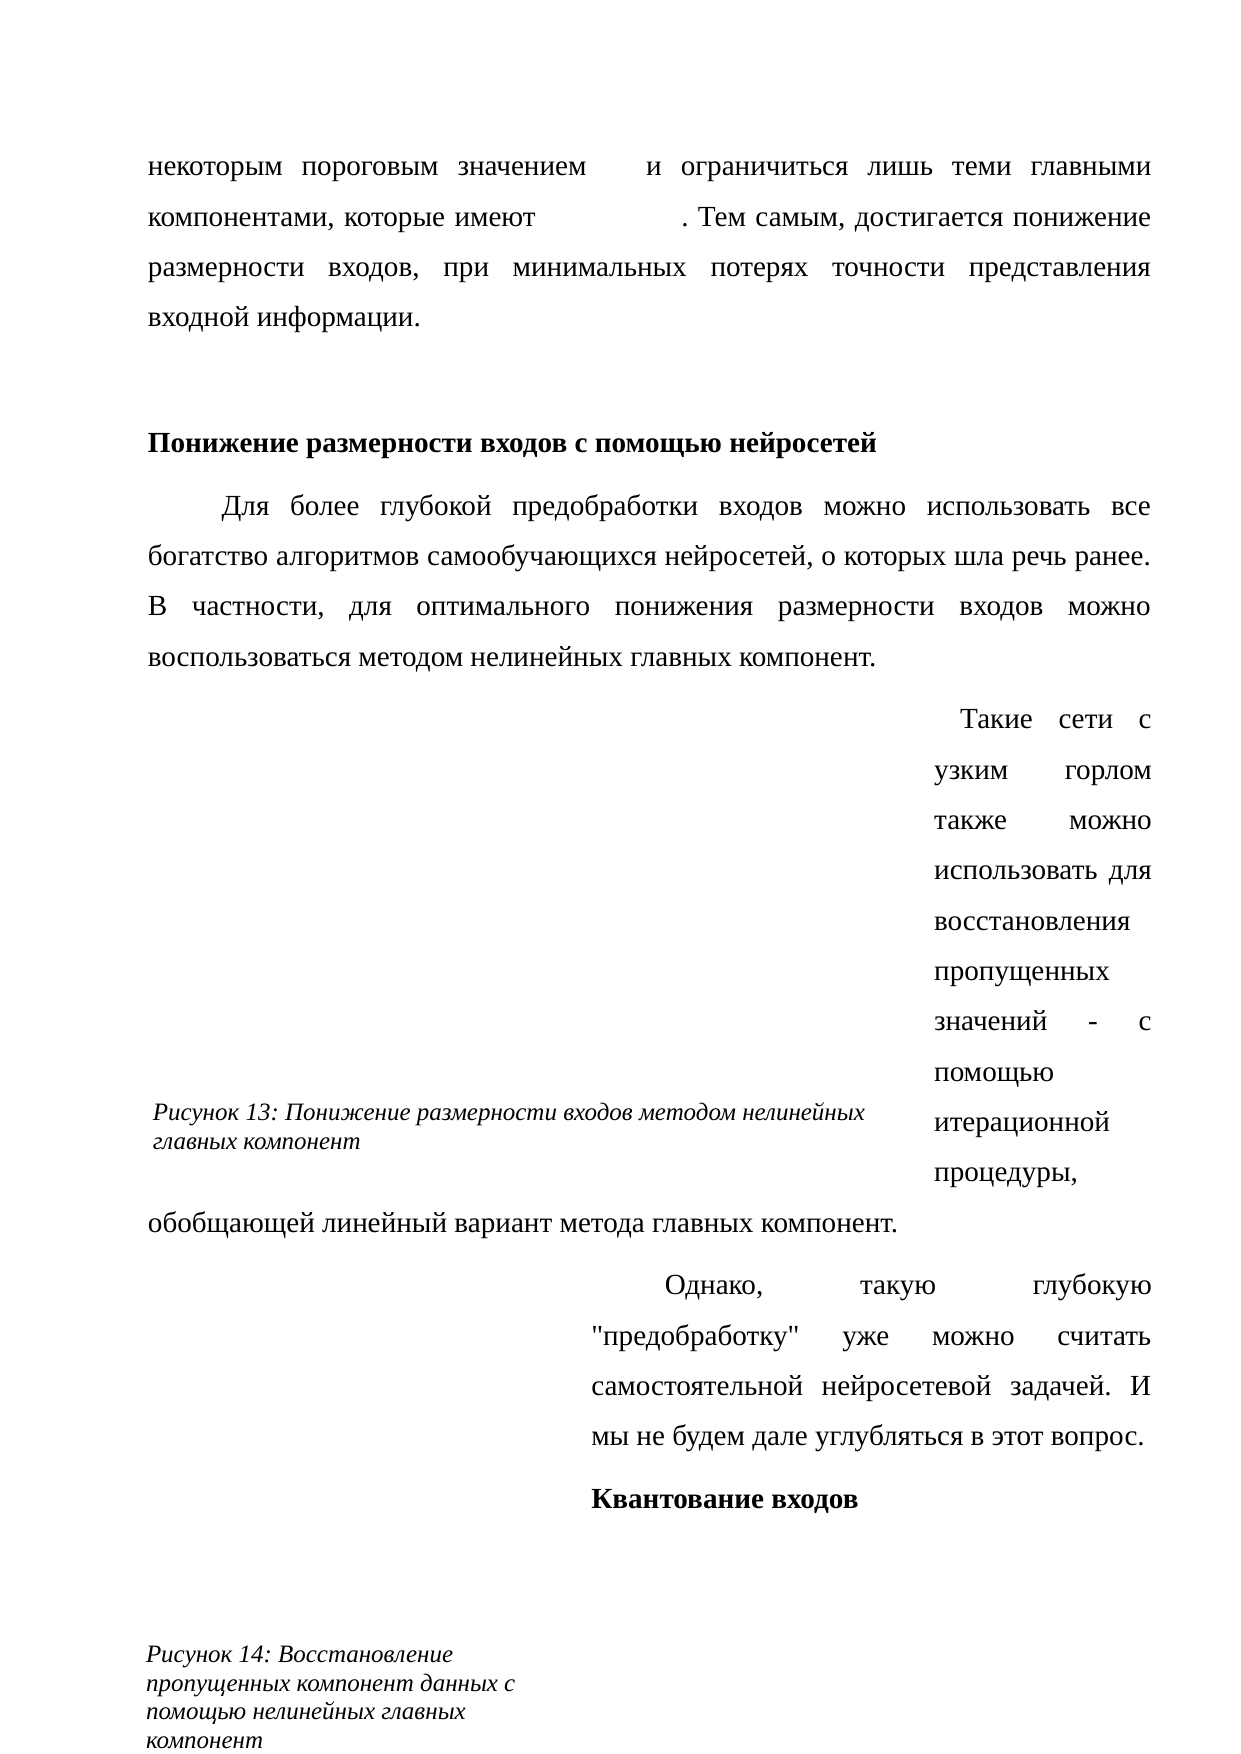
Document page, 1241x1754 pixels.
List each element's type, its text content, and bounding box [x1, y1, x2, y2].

text Квантование входов [591, 1481, 1152, 1515]
text Рисунок 13: Понижение размерности входов методом нелинейных главных компонент [153, 714, 934, 1154]
text [146, 1242, 591, 1254]
text Рисунок 14: Восстановление пропущенных компонент данных с помощью нелинейных главных компонент [146, 1254, 591, 1754]
subtitle Понижение размерности входов с помощью нейросетей [148, 425, 1152, 458]
text Такие сети с узким горлом также можно использовать для восстановления пропущенных значений - с помощью итерационной процедуры, обобщающей линейный вариант метода главных компонент. [148, 702, 1152, 1238]
text некоторым пороговым значением и ограничиться лишь теми главными компонентами, которые имеют . Тем самым, достигается понижение размерности входов, при минимальных потерях точности представления входной информации. [148, 148, 1152, 333]
text Для более глубокой предобработки входов можно использовать все богатство алгоритмов самообучающихся нейросетей, о которых шла речь ранее. В частности, для оптимального понижения размерности входов можно воспользоваться методом нелинейных главных компонент. [148, 488, 1152, 672]
text Однако, такую глубокую "предобработку" уже можно считать самостоятельной нейросетевой задачей. И мы не будем дале углубляться в этот вопрос. [591, 1267, 1152, 1452]
